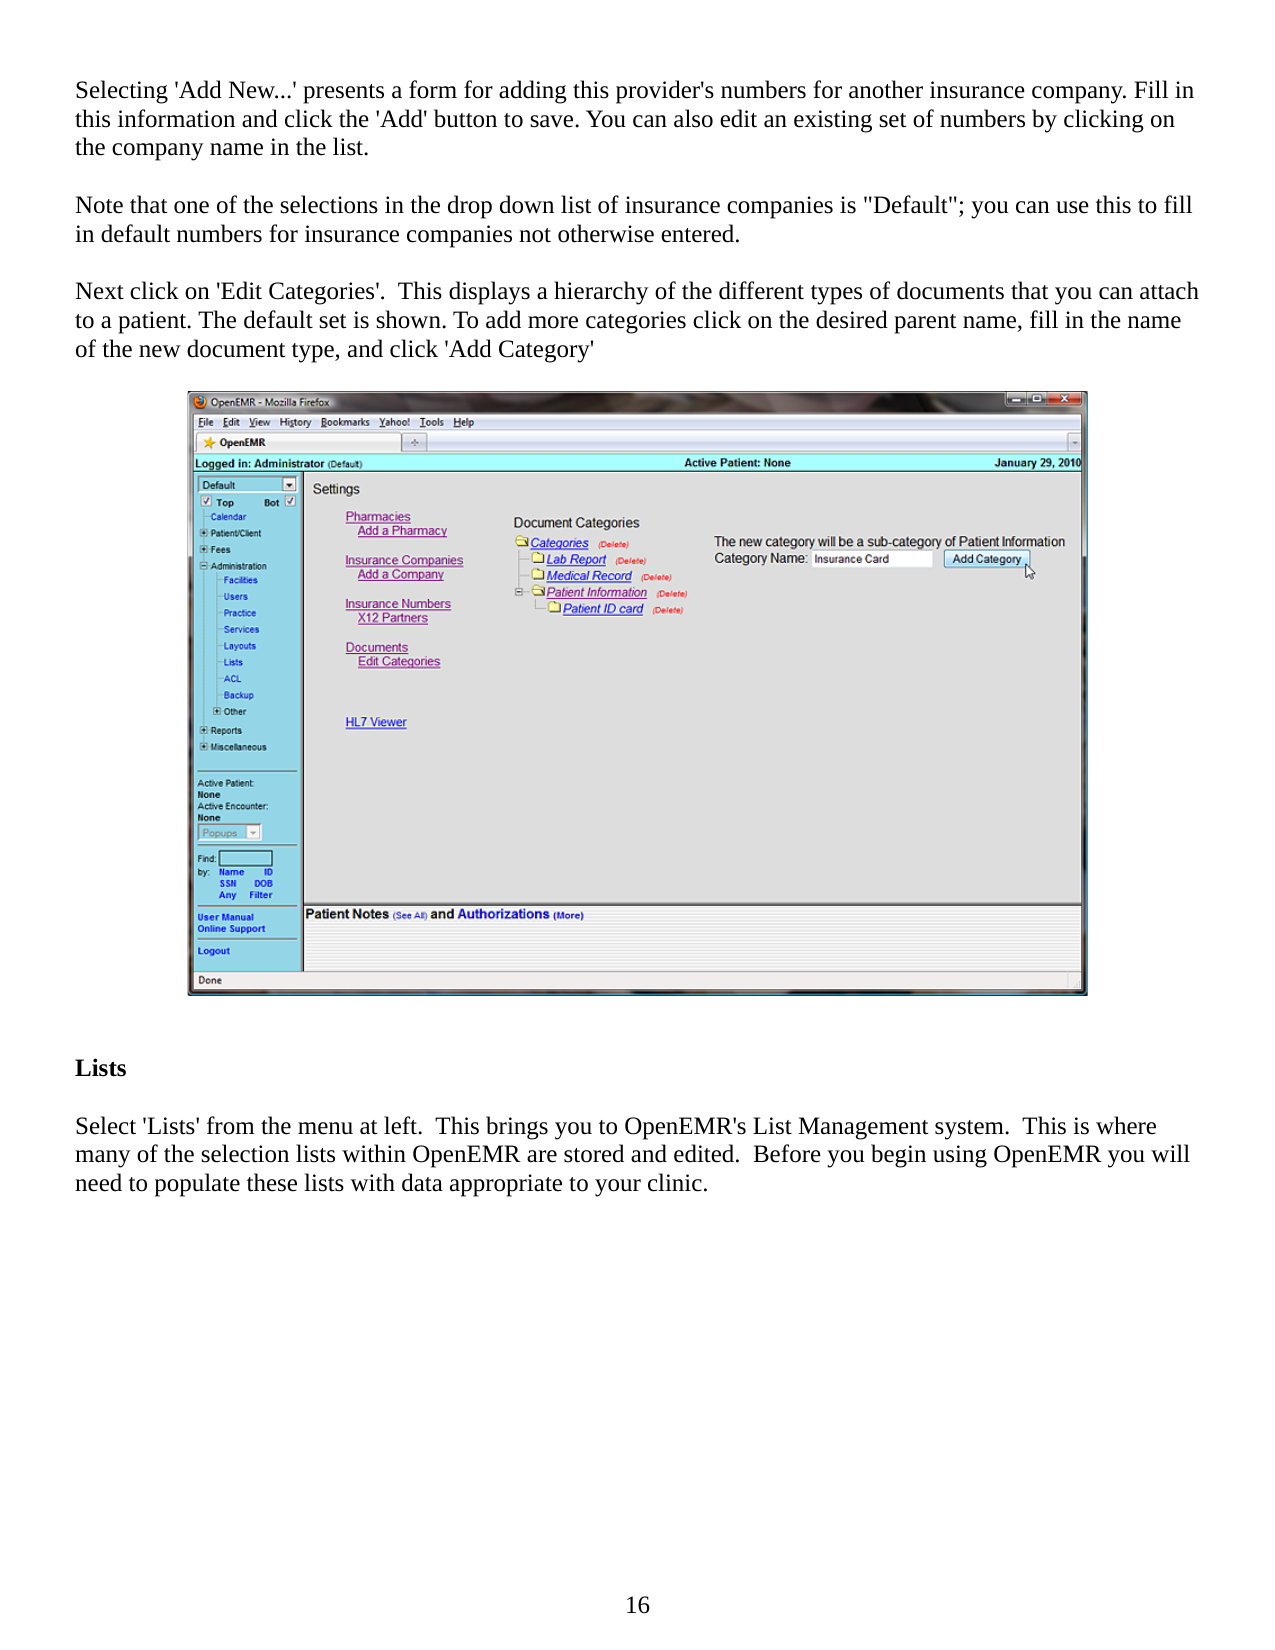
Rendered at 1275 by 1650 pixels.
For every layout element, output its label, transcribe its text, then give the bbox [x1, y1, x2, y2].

text Next click on 'Edit Categories'. This displays a hierarchy of the different types of documents that you can attach to a patient. The default set is shown. To add more categories click on the desired parent name, fill in the name of the new document type, and click 'Add Category' [75, 276, 1200, 362]
text Note that one of the selections in the drop down list of insurance companies is "Default"; you can use this to fill in default numbers for insurance companies not otherwise entered. [75, 190, 1200, 247]
text Selecting 'Add New...' presents a form for adding this provider's numbers for another insurance company. Fill in this information and click the 'Add' button to save. You can also edit an existing set of numbers by clicking on the company name in the list. [75, 75, 1200, 161]
text Lists [75, 1053, 1200, 1082]
picture [187, 391, 1088, 996]
text Select 'Lists' from the menu at left. This brings you to OpenEMR's List Management system. This is where many of the selection lists within OpenEMR are stored and edited. Before you begin using OpenEMR you will need to populate these lists with data appropriate to your clinic. [75, 1111, 1200, 1197]
